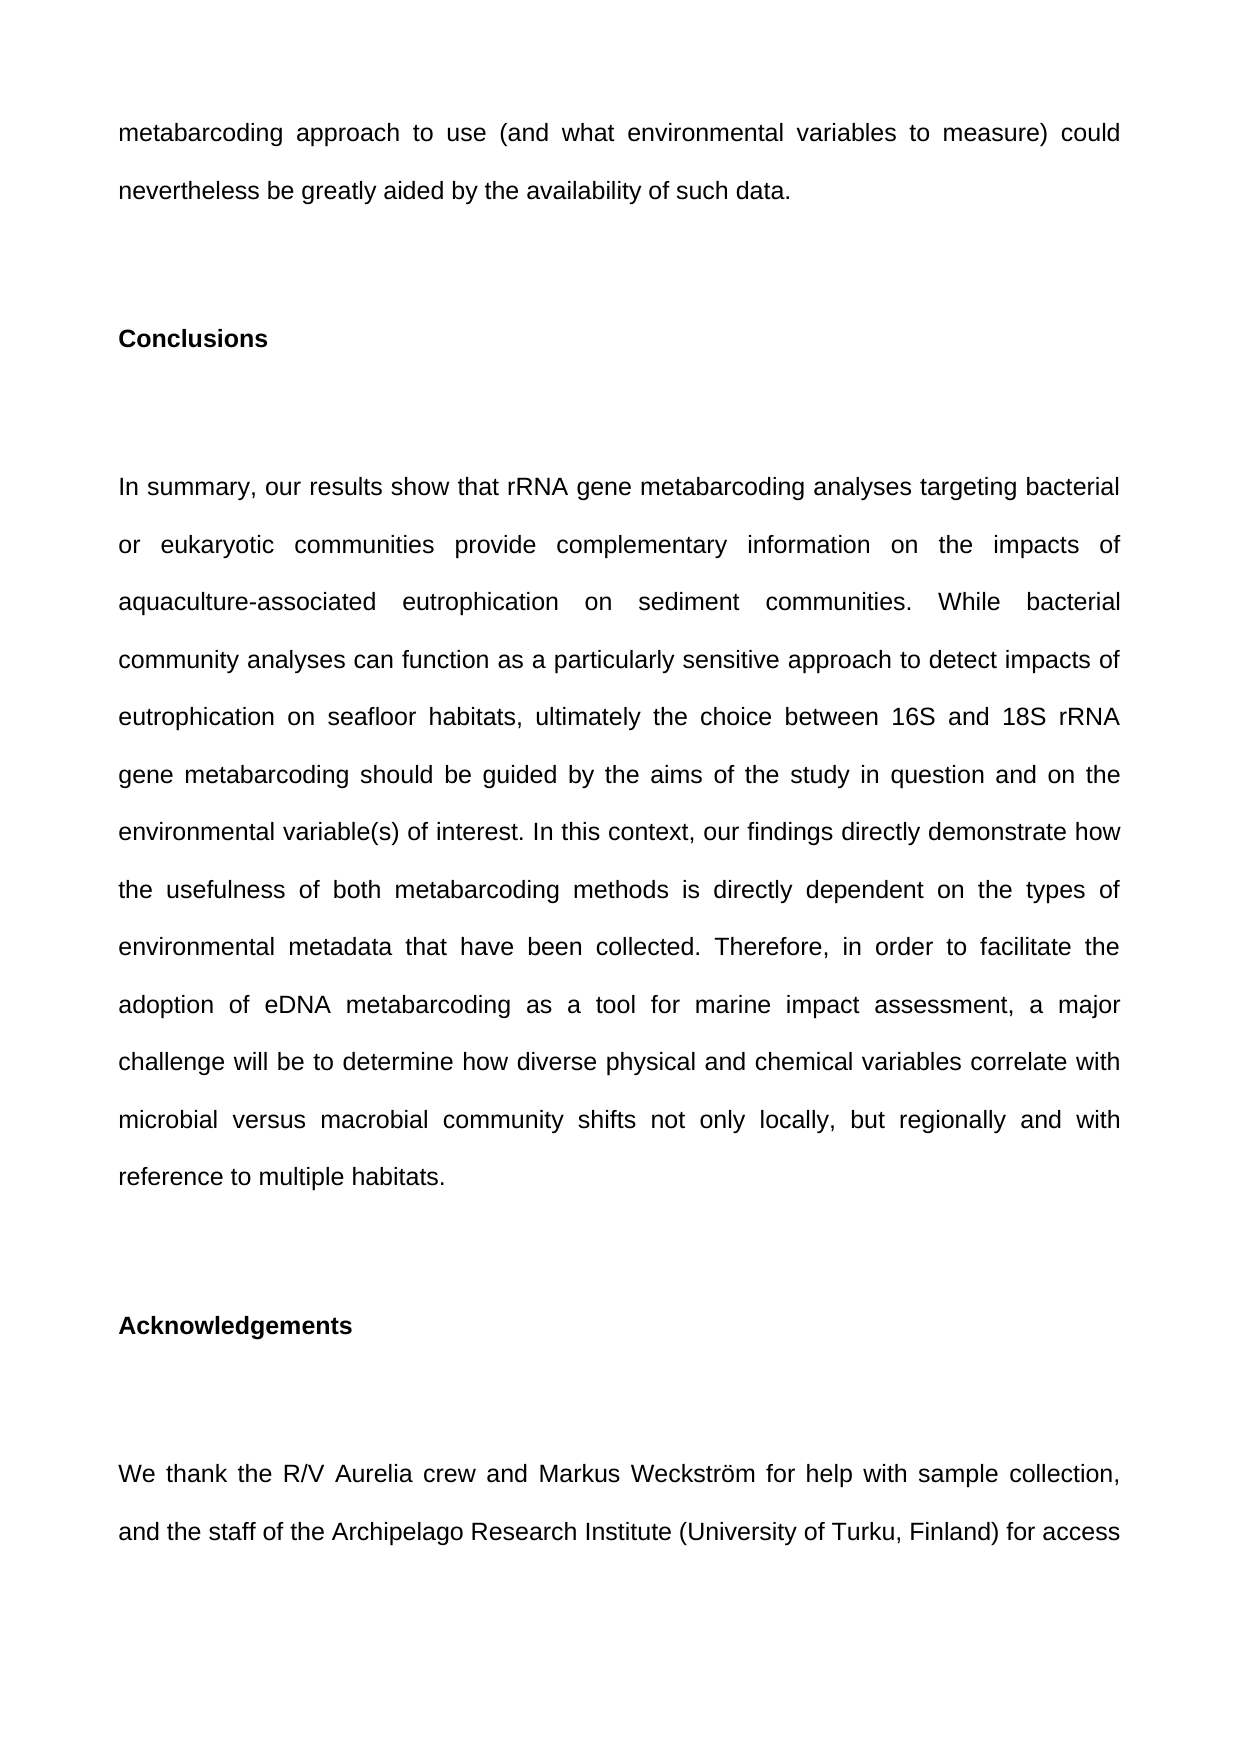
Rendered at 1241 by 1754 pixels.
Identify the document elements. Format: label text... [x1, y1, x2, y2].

text We thank the R/V Aurelia crew and Markus Weckström for help with sample collection, and the staff of the Archipelago Research Institute (University of Turku, Finland) for access [118, 1459, 1122, 1545]
text Acknowledgements [118, 1311, 1122, 1339]
text metabarcoding approach to use (and what environmental variables to measure) could nevertheless be greatly aided by the availability of such data. [118, 118, 1122, 204]
text In summary, our results show that rRNA gene metabarcoding analyses targeting bacterial or eukaryotic communities provide complementary information on the impacts of aquaculture-associated eutrophication on sediment communities. While bacterial community analyses can function as a particularly sensitive approach to detect impacts of eutrophication on seafloor habitats, ultimately the choice between 16S and 18S rRNA gene metabarcoding should be guided by the aims of the study in question and on the environmental variable(s) of interest. In this context, our findings directly demonstrate how the usefulness of both metabarcoding methods is directly dependent on the types of environmental metadata that have been collected. Therefore, in order to facilitate the adoption of eDNA metabarcoding as a tool for marine impact assessment, a major challenge will be to determine how diverse physical and chemical variables correlate with microbial versus macrobial community shifts not only locally, but regionally and with reference to multiple habitats. [118, 472, 1122, 1191]
text Conclusions [118, 324, 1122, 353]
